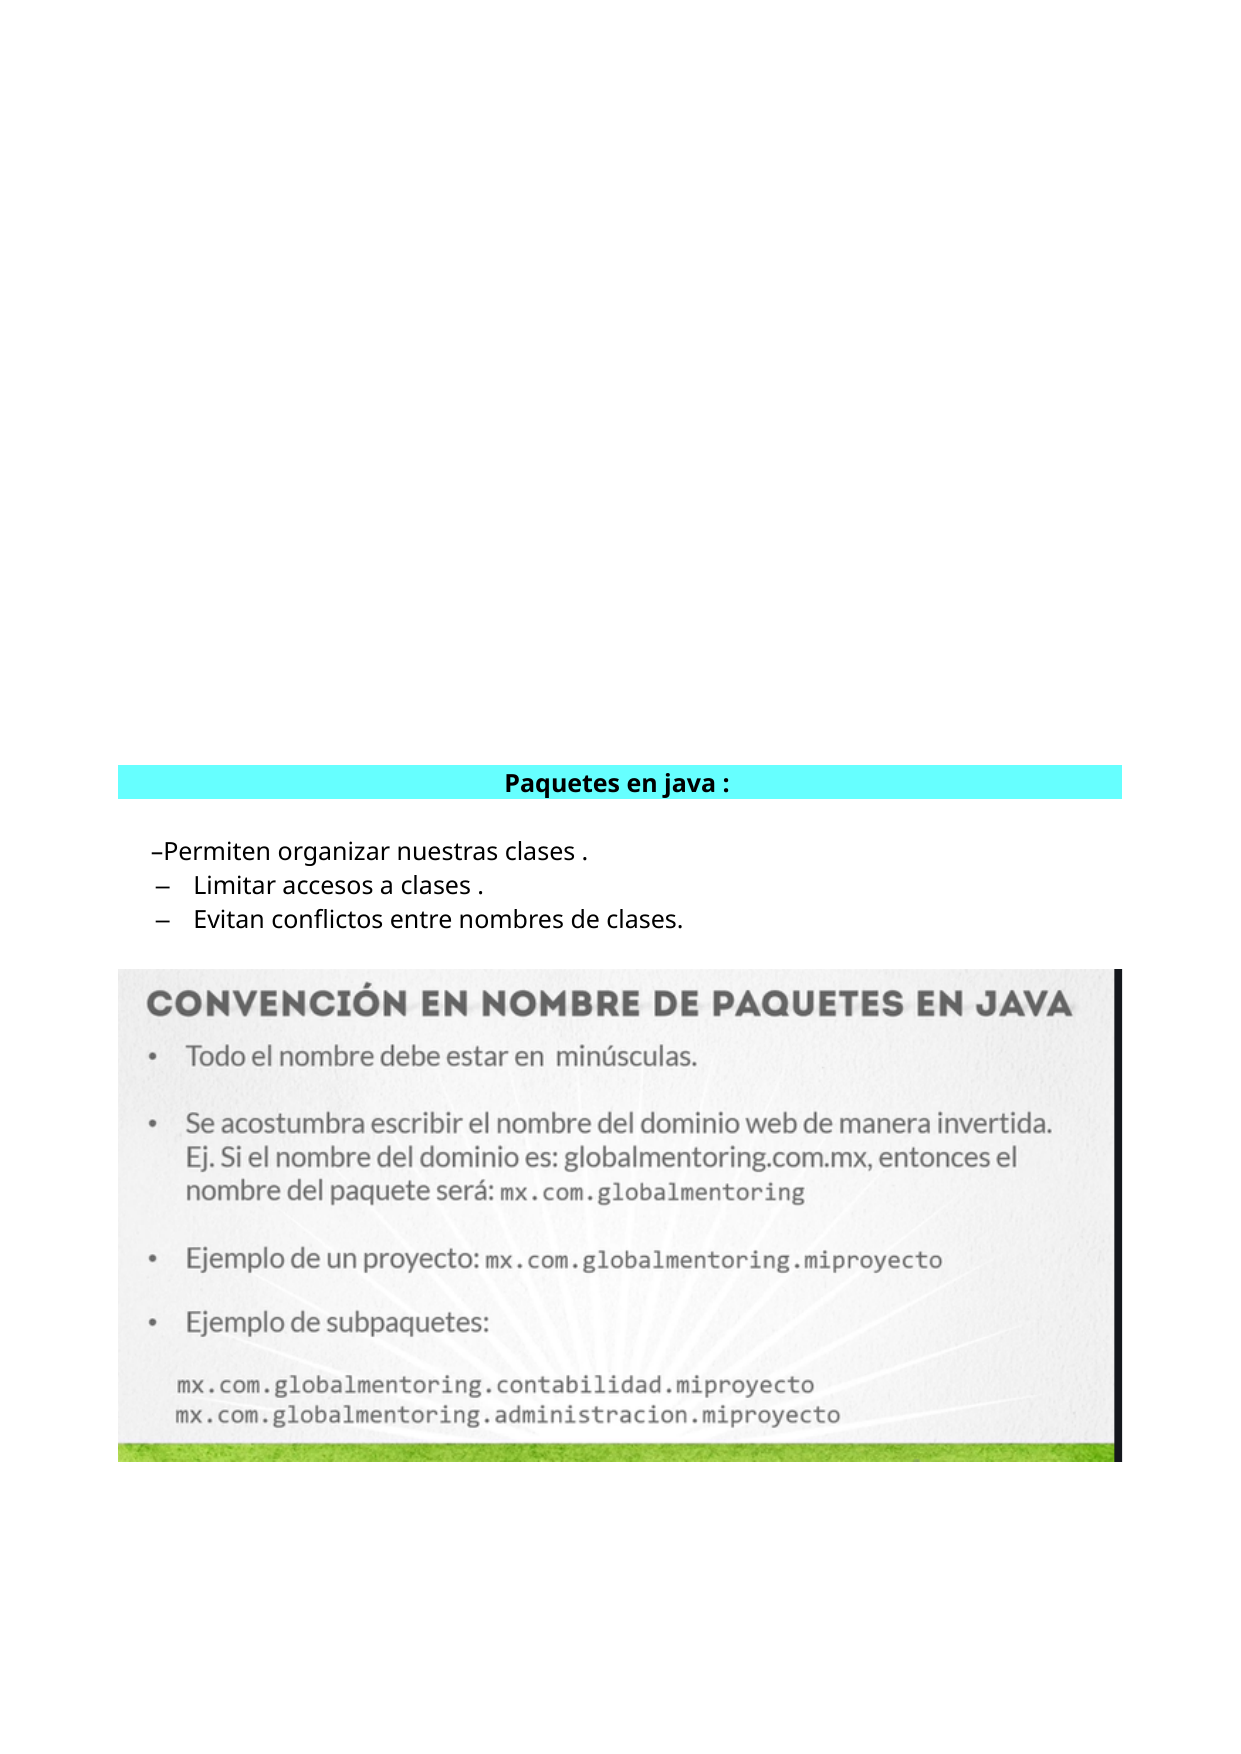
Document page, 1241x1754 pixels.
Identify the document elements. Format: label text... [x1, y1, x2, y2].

text Paquetes en java : [118, 765, 1122, 799]
picture [118, 969, 1123, 1462]
list Limitar accesos a clases . [156, 867, 1122, 902]
list Evitan conflictos entre nombres de clases. [156, 902, 1122, 936]
text –Permiten organizar nuestras clases . [118, 833, 1122, 867]
